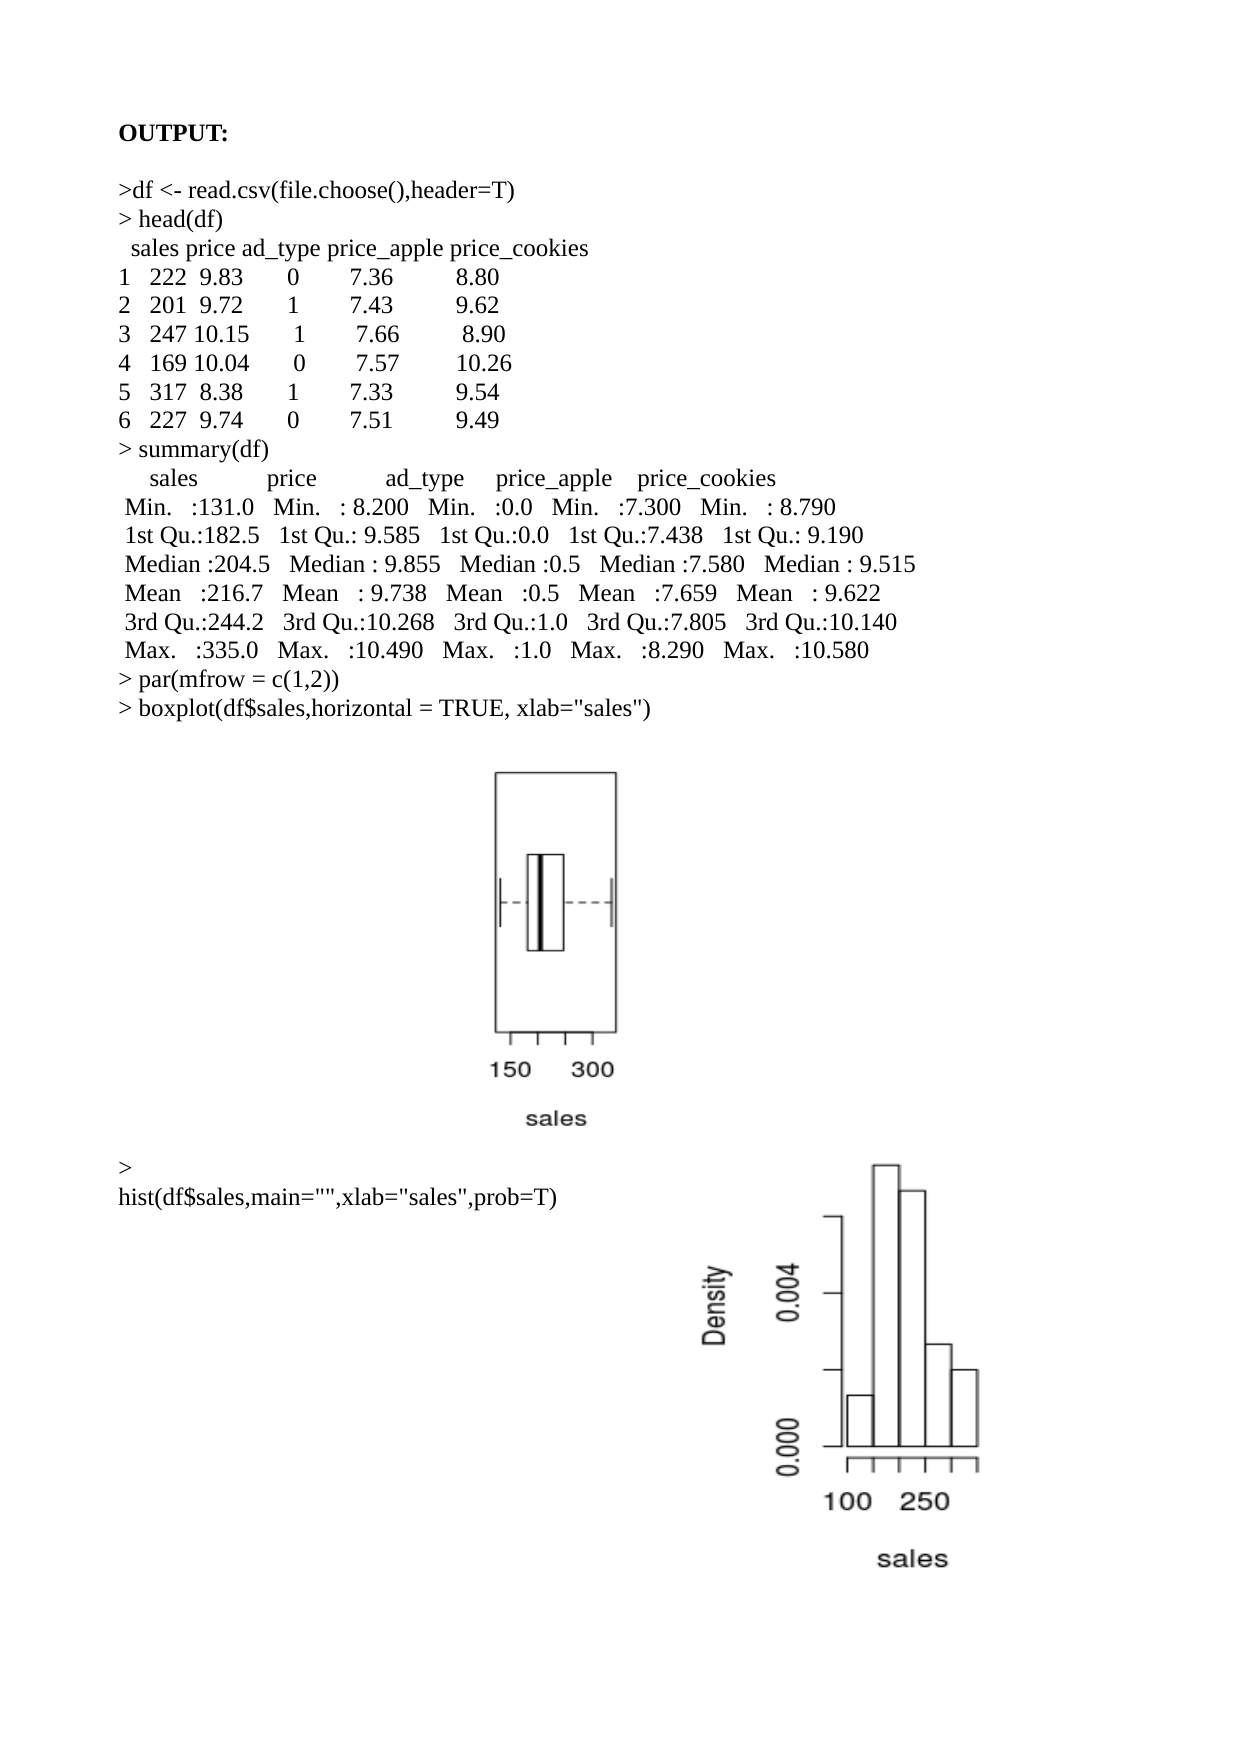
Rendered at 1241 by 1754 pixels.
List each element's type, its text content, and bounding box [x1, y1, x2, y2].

text 2 201 9.72 1 7.43 9.62 [118, 291, 1122, 319]
text 4 169 10.04 0 7.57 10.26 [118, 348, 1122, 377]
text 6 227 9.74 0 7.51 9.49 [118, 406, 1122, 434]
text sales price ad_type price_apple price_cookies [118, 233, 1122, 262]
text > summary(df) [118, 434, 1122, 463]
text 3rd Qu.:244.2 3rd Qu.:10.268 3rd Qu.:1.0 3rd Qu.:7.805 3rd Qu.:10.140 [118, 607, 1122, 636]
text 1 222 9.83 0 7.36 8.80 [118, 262, 1122, 291]
text sales price ad_type price_apple price_cookies [118, 463, 1122, 492]
text Min. :131.0 Min. : 8.200 Min. :0.0 Min. :7.300 Min. : 8.790 [118, 492, 1122, 521]
picture [368, 735, 1083, 1605]
text 3 247 10.15 1 7.66 8.90 [118, 319, 1122, 348]
text >df <- read.csv(file.choose(),header=T) [118, 176, 1122, 204]
text 1st Qu.:182.5 1st Qu.: 9.585 1st Qu.:0.0 1st Qu.:7.438 1st Qu.: 9.190 [118, 521, 1122, 549]
text Median :204.5 Median : 9.855 Median :0.5 Median :7.580 Median : 9.515 [118, 549, 1122, 578]
text > hist(df$sales,main="",xlab="sales",prob=T) [118, 1153, 693, 1211]
text > boxplot(df$sales,horizontal = TRUE, xlab="sales") [118, 693, 1122, 722]
text OUTPUT: [118, 118, 1122, 147]
text Mean :216.7 Mean : 9.738 Mean :0.5 Mean :7.659 Mean : 9.622 [118, 578, 1122, 607]
text Max. :335.0 Max. :10.490 Max. :1.0 Max. :8.290 Max. :10.580 [118, 636, 1122, 664]
text 5 317 8.38 1 7.33 9.54 [118, 377, 1122, 406]
text [1083, 1153, 1122, 1211]
text > head(df) [118, 204, 1122, 233]
text > par(mfrow = c(1,2)) [118, 664, 1122, 693]
